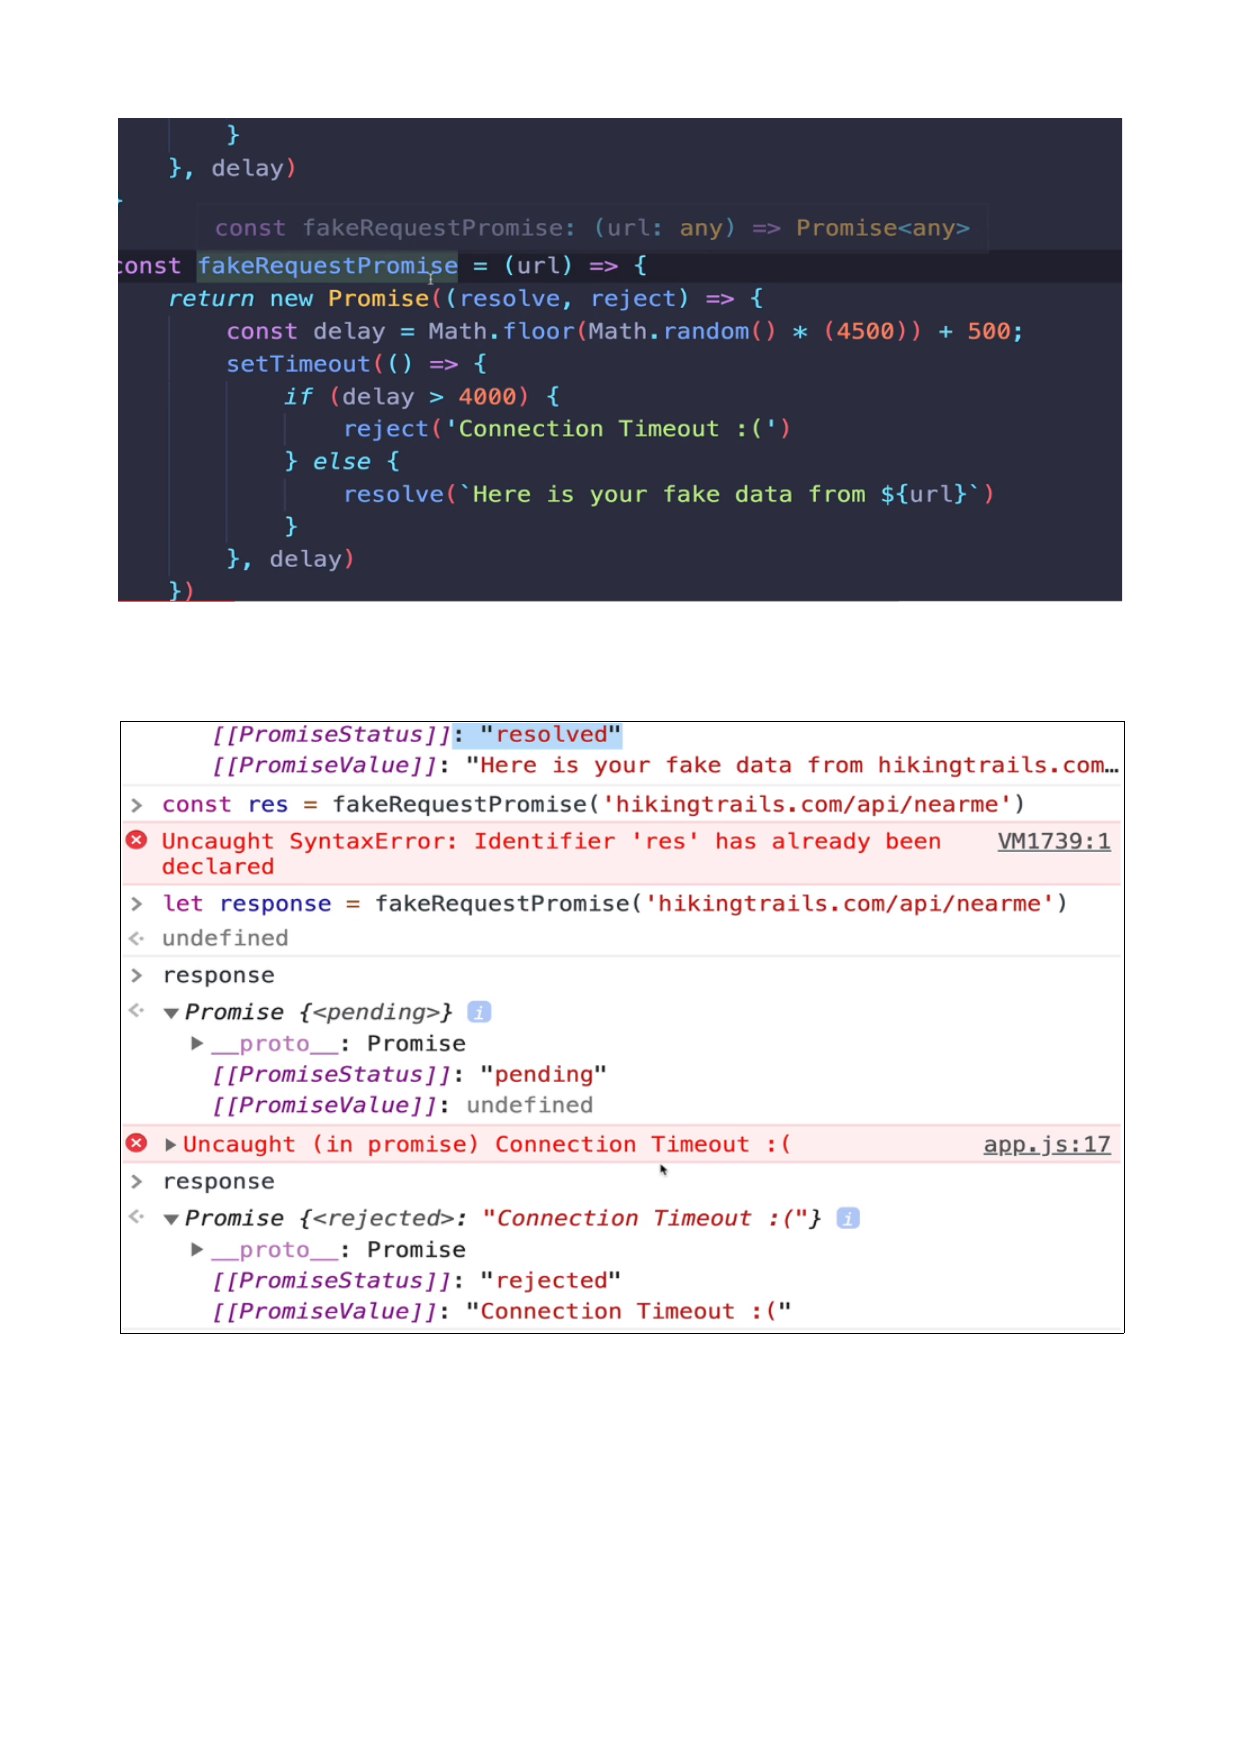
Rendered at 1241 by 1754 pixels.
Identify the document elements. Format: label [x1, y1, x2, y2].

picture [122, 723, 1121, 1331]
picture [118, 118, 1123, 602]
